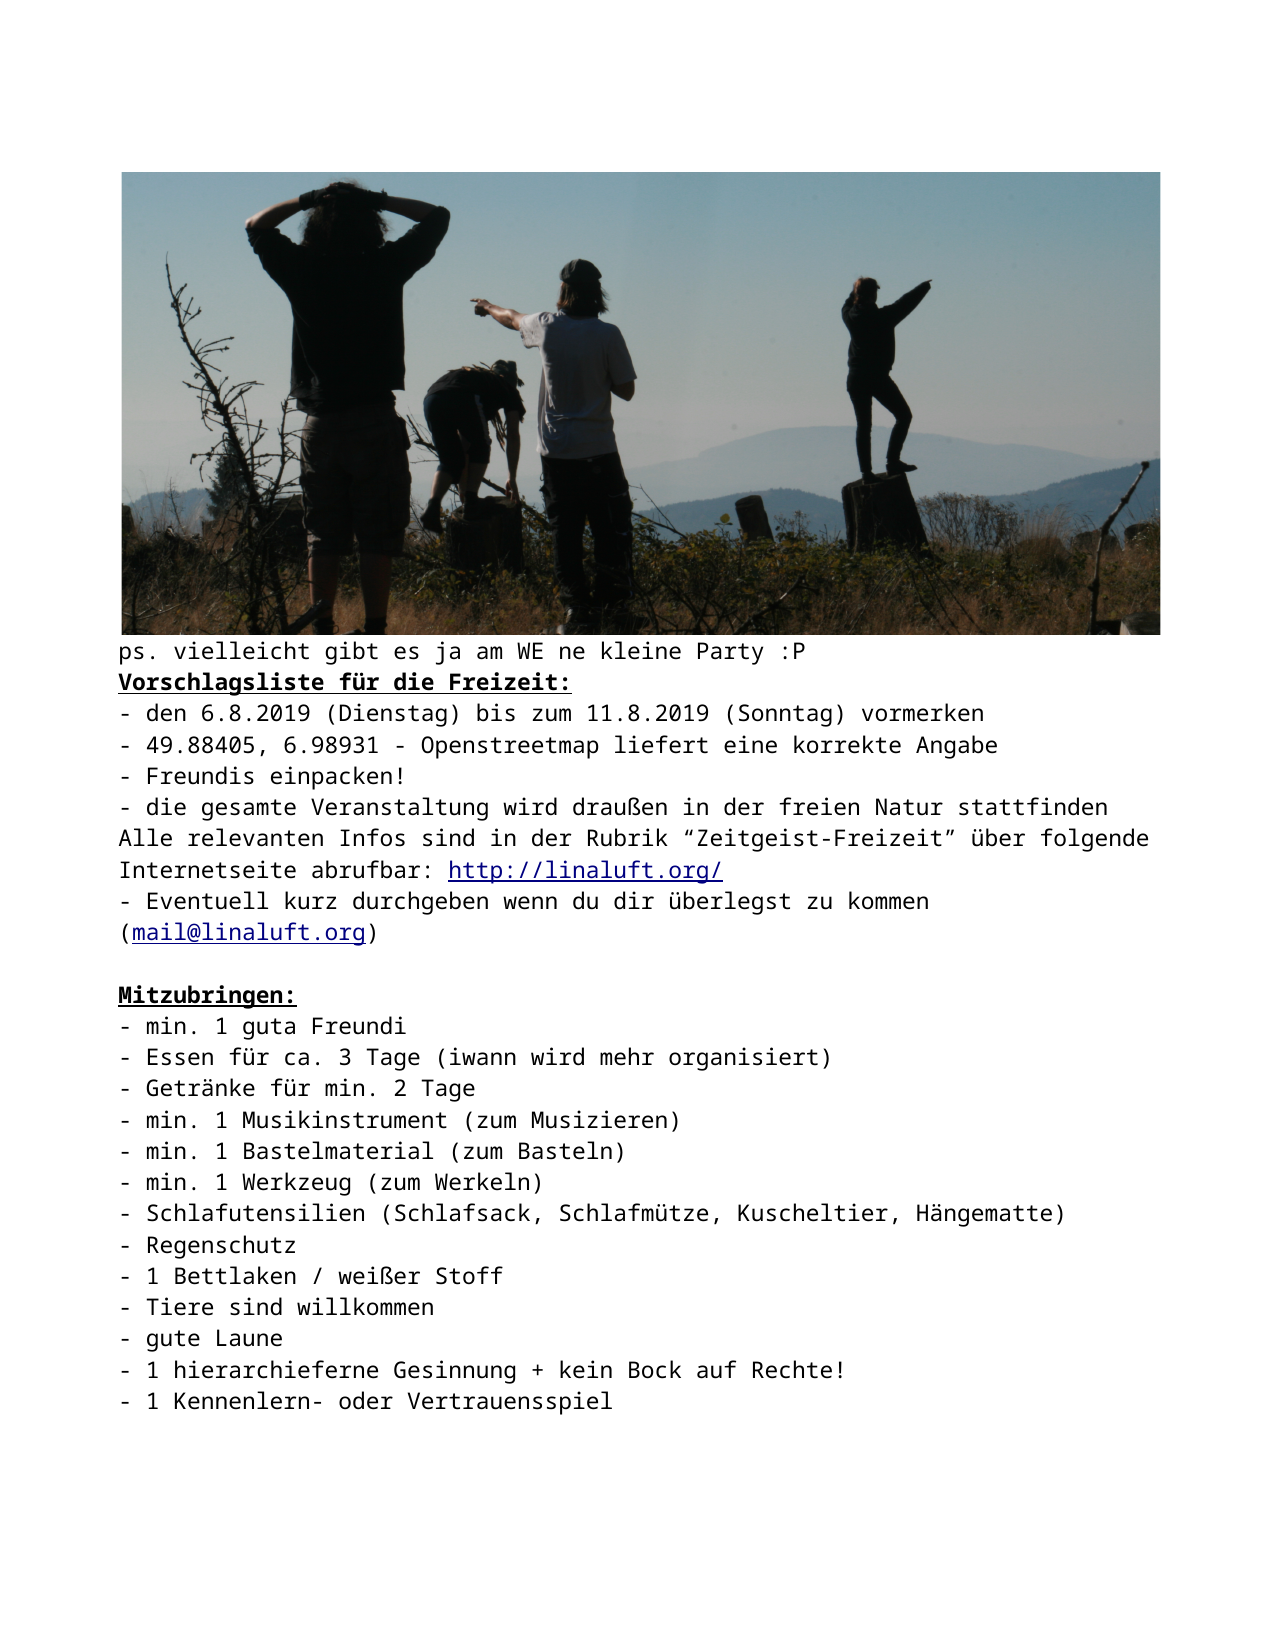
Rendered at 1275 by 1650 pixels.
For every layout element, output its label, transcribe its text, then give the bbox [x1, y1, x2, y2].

text - Essen für ca. 3 Tage (iwann wird mehr organisiert) [118, 1041, 1157, 1072]
text - Eventuell kurz durchgeben wenn du dir überlegst zu kommen (mail@linaluft.org) [118, 885, 1157, 947]
text - Getränke für min. 2 Tage [118, 1072, 1157, 1104]
text Mitzubringen: [118, 979, 1157, 1010]
text - 1 hierarchieferne Gesinnung + kein Bock auf Rechte! [118, 1354, 1157, 1385]
text - min. 1 Musikinstrument (zum Musizieren) [118, 1104, 1157, 1135]
text - Regenschutz [118, 1229, 1157, 1260]
text - Freundis einpacken! [118, 760, 1157, 791]
text - min. 1 guta Freundi [118, 1010, 1157, 1041]
text - Schlafutensilien (Schlafsack, Schlafmütze, Kuscheltier, Hängematte) [118, 1197, 1157, 1229]
text - gute Laune [118, 1322, 1157, 1354]
text - den 6.8.2019 (Dienstag) bis zum 11.8.2019 (Sonntag) vormerken [118, 697, 1157, 729]
text ps. vielleicht gibt es ja am WE ne kleine Party :P [118, 149, 1157, 666]
text - 1 Bettlaken / weißer Stoff [118, 1260, 1157, 1291]
text Vorschlagsliste für die Freizeit: [118, 666, 1157, 697]
text - min. 1 Bastelmaterial (zum Basteln) [118, 1135, 1157, 1166]
text Alle relevanten Infos sind in der Rubrik “Zeitgeist-Freizeit” über folgende Internetseite abrufbar: http://linaluft.org/ [118, 822, 1157, 885]
text - die gesamte Veranstaltung wird draußen in der freien Natur stattfinden [118, 791, 1157, 822]
text - min. 1 Werkzeug (zum Werkeln) [118, 1166, 1157, 1197]
text - 1 Kennenlern- oder Vertrauensspiel [118, 1385, 1157, 1416]
text - 49.88405, 6.98931 - Openstreetmap liefert eine korrekte Angabe [118, 729, 1157, 760]
picture [121, 172, 1161, 635]
text - Tiere sind willkommen [118, 1291, 1157, 1322]
